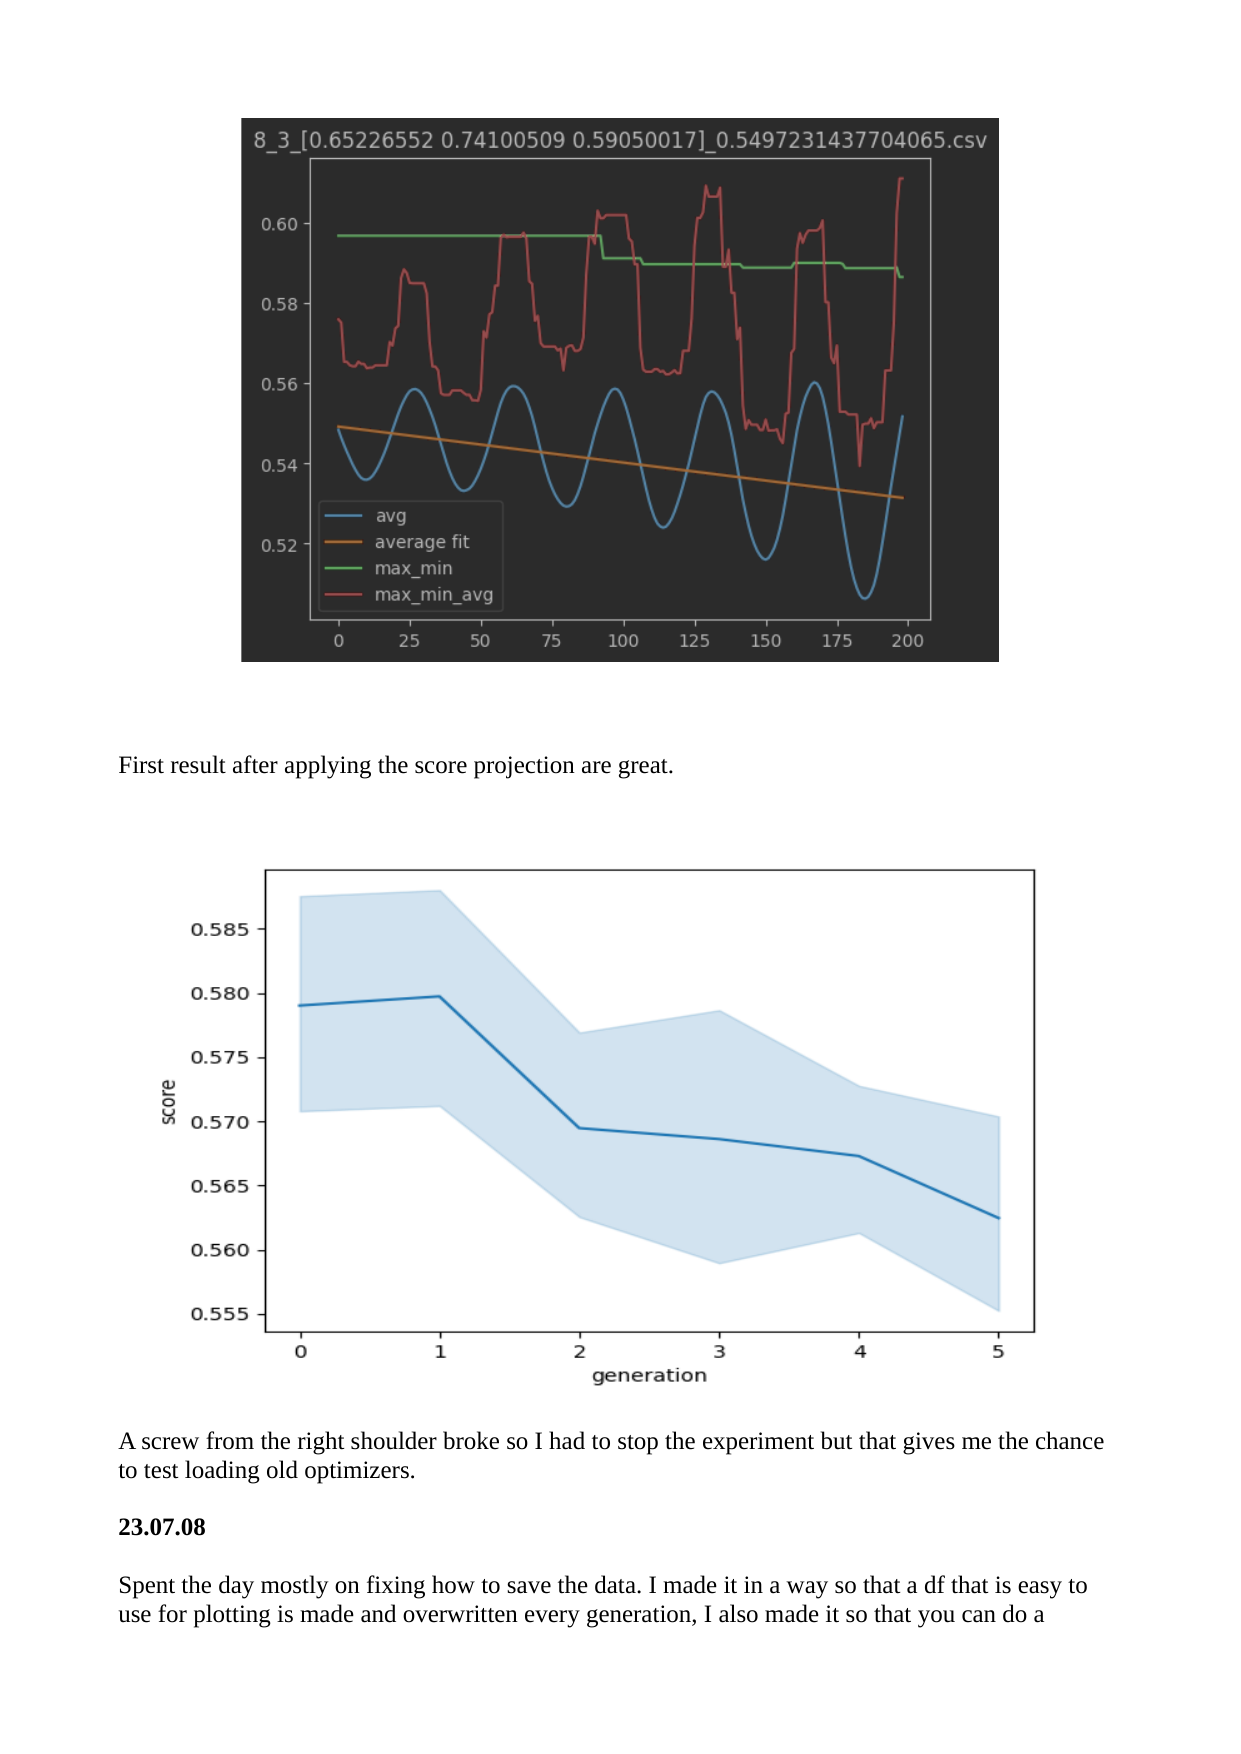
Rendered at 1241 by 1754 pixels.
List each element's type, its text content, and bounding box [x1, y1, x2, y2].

text First result after applying the score projection are great. [118, 751, 1122, 779]
text 23.07.08 [118, 1512, 1122, 1541]
picture [241, 118, 999, 662]
text Spent the day mostly on fixing how to save the data. I made it in a way so that a df that is easy to use for plotting is made and overwritten every generation, I also made it so that you can do a [118, 1570, 1122, 1627]
text A screw from the right shoulder broke so I had to stop the experiment but that gives me the chance to test loading old optimizers. [118, 1426, 1122, 1484]
picture [141, 797, 1133, 1398]
